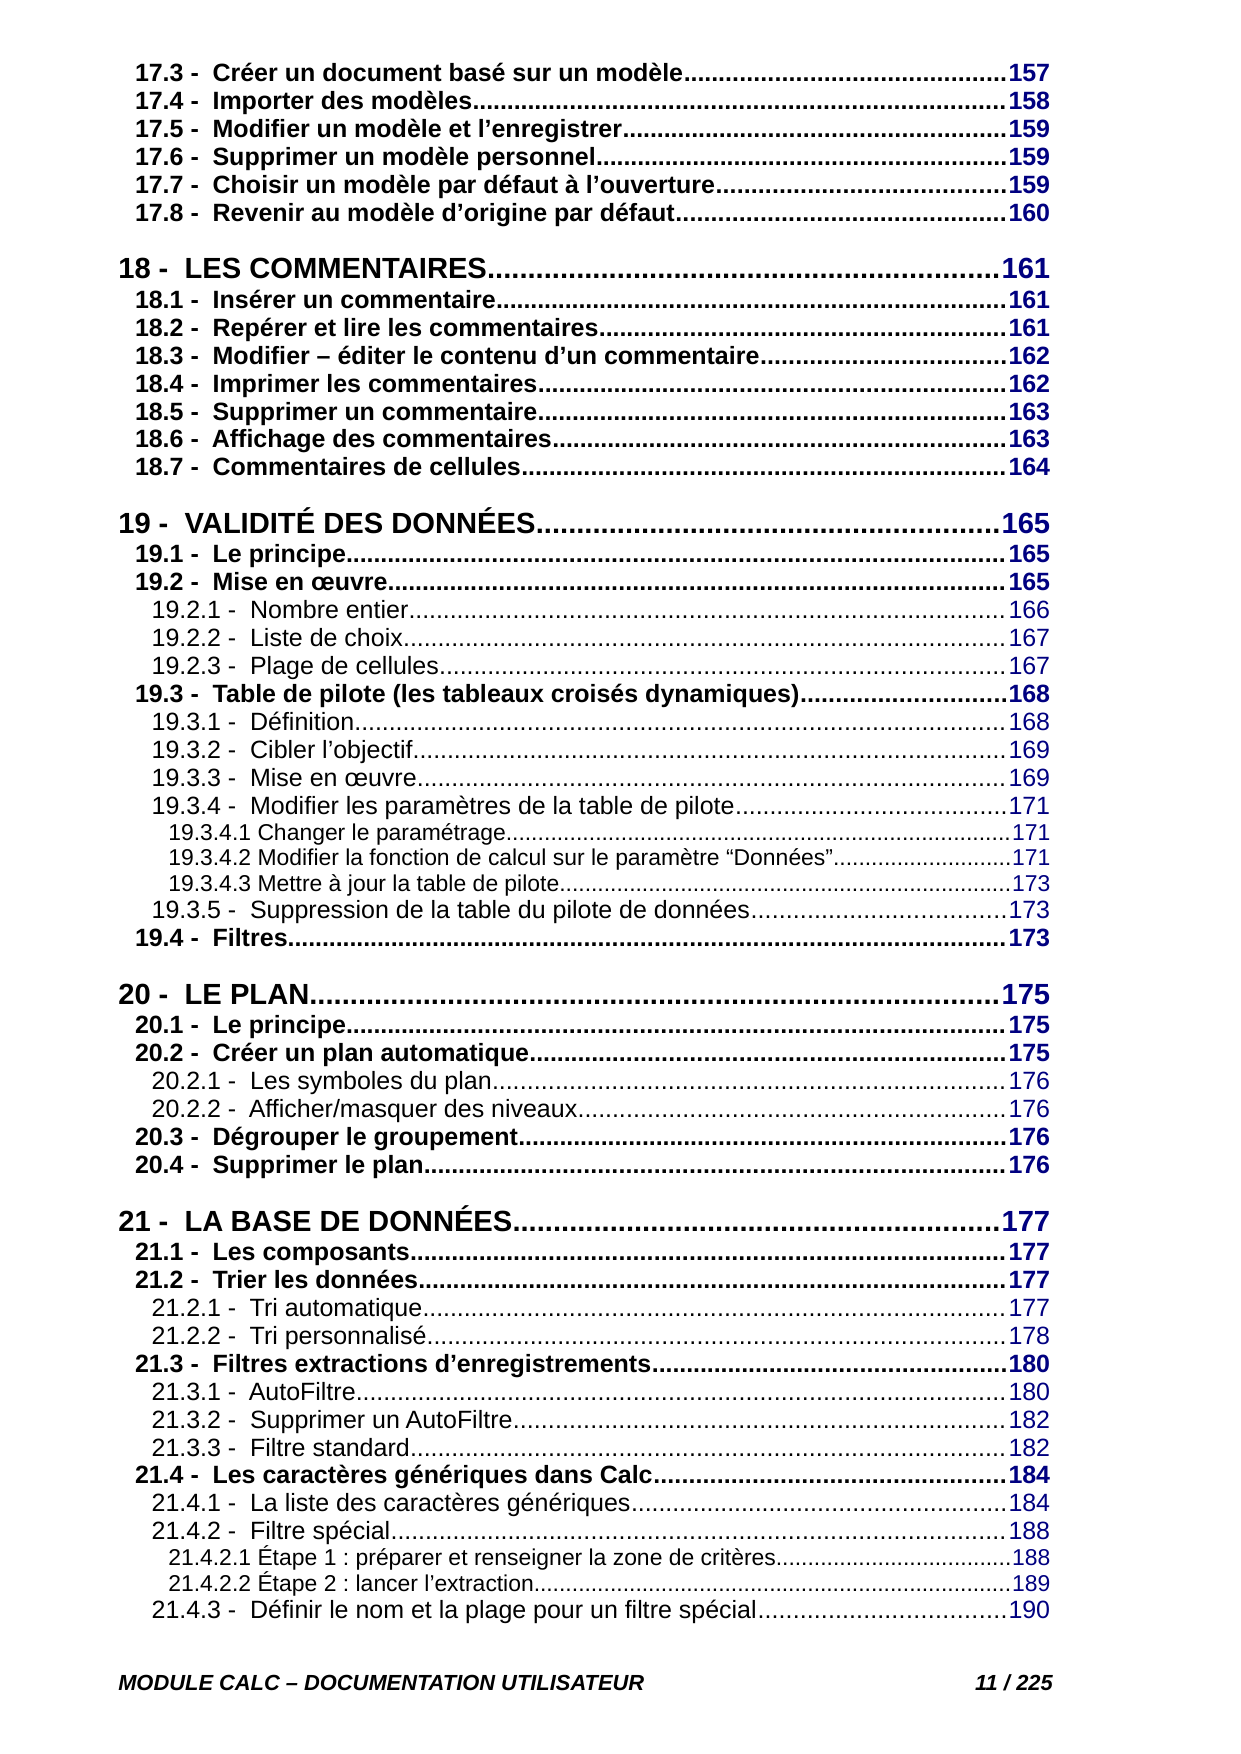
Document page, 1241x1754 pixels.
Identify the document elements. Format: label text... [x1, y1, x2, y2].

text 21.2.2 - Tri personnalisé 178 [151, 1322, 1122, 1350]
text 20.2.1 - Les symboles du plan 176 [151, 1067, 1122, 1095]
text 17.6 - Supprimer un modèle personnel 159 [135, 143, 1122, 171]
text 19.3.5 - Suppression de la table du pilote de données 173 [151, 896, 1122, 924]
text 21.4 - Les caractères génériques dans Calc 184 [135, 1461, 1122, 1489]
text 19 - Validité des données 165 [118, 507, 1122, 540]
text 21.4.2.1 Étape 1 : préparer et renseigner la zone de critères 188 [168, 1545, 1122, 1571]
text 21.4.2.2 Étape 2 : lancer l’extraction 189 [168, 1571, 1122, 1596]
text 19.3.4 - Modifier les paramètres de la table de pilote 171 [151, 792, 1122, 819]
text 19.3.3 - Mise en œuvre 169 [151, 764, 1122, 792]
text 19.3.4.1 Changer le paramétrage 171 [168, 819, 1122, 845]
text 21.1 - Les composants 177 [135, 1238, 1122, 1266]
text 18 - Les commentaires 161 [118, 252, 1122, 285]
text 19.3.1 - Définition 168 [151, 708, 1122, 736]
text 18.4 - Imprimer les commentaires 162 [135, 369, 1122, 397]
text 19.3 - Table de pilote (les tableaux croisés dynamiques) 168 [135, 680, 1122, 708]
text 18.7 - Commentaires de cellules 164 [135, 453, 1122, 481]
text 21.3 - Filtres extractions d’enregistrements 180 [135, 1350, 1122, 1378]
text 21 - La Base de données 177 [118, 1205, 1122, 1237]
text 18.5 - Supprimer un commentaire 163 [135, 397, 1122, 425]
text 20.3 - Dégrouper le groupement 176 [135, 1123, 1122, 1151]
text 21.4.1 - La liste des caractères génériques 184 [151, 1489, 1122, 1517]
text 19.2.1 - Nombre entier 166 [151, 596, 1122, 624]
text 20.2.2 - Afficher/masquer des niveaux 176 [151, 1095, 1122, 1123]
text 19.2.3 - Plage de cellules 167 [151, 652, 1122, 680]
text 21.2.1 - Tri automatique 177 [151, 1294, 1122, 1322]
text 19.2 - Mise en œuvre 165 [135, 568, 1122, 596]
text 18.1 - Insérer un commentaire 161 [135, 286, 1122, 314]
text 17.7 - Choisir un modèle par défaut à l’ouverture 159 [135, 171, 1122, 199]
text 17.5 - Modifier un modèle et l’enregistrer 159 [135, 115, 1122, 143]
text 19.1 - Le principe 165 [135, 540, 1122, 568]
text 21.3.1 - AutoFiltre 180 [151, 1378, 1122, 1406]
text 21.3.3 - Filtre standard 182 [151, 1433, 1122, 1461]
text 21.2 - Trier les données 177 [135, 1266, 1122, 1294]
text 21.3.2 - Supprimer un AutoFiltre 182 [151, 1406, 1122, 1433]
text 19.4 - Filtres 173 [135, 924, 1122, 952]
text 17.4 - Importer des modèles 158 [135, 87, 1122, 115]
text 21.4.2 - Filtre spécial 188 [151, 1517, 1122, 1545]
text 18.6 - Affichage des commentaires 163 [135, 425, 1122, 453]
text 20 - Le plan 175 [118, 978, 1122, 1011]
text 20.1 - Le principe 175 [135, 1011, 1122, 1039]
text 17.8 - Revenir au modèle d’origine par défaut 160 [135, 199, 1122, 227]
text 20.4 - Supprimer le plan 176 [135, 1151, 1122, 1179]
text 18.2 - Repérer et lire les commentaires 161 [135, 314, 1122, 342]
text 20.2 - Créer un plan automatique 175 [135, 1039, 1122, 1067]
text 19.3.4.2 Modifier la fonction de calcul sur le paramètre “Données” 171 [168, 845, 1122, 871]
text 18.3 - Modifier – éditer le contenu d’un commentaire 162 [135, 342, 1122, 369]
text 21.4.3 - Définir le nom et la plage pour un filtre spécial 190 [151, 1596, 1122, 1624]
text 17.3 - Créer un document basé sur un modèle 157 [135, 59, 1122, 87]
text 19.2.2 - Liste de choix 167 [151, 624, 1122, 652]
text 19.3.2 - Cibler l’objectif 169 [151, 736, 1122, 764]
text 19.3.4.3 Mettre à jour la table de pilote 173 [168, 871, 1122, 896]
